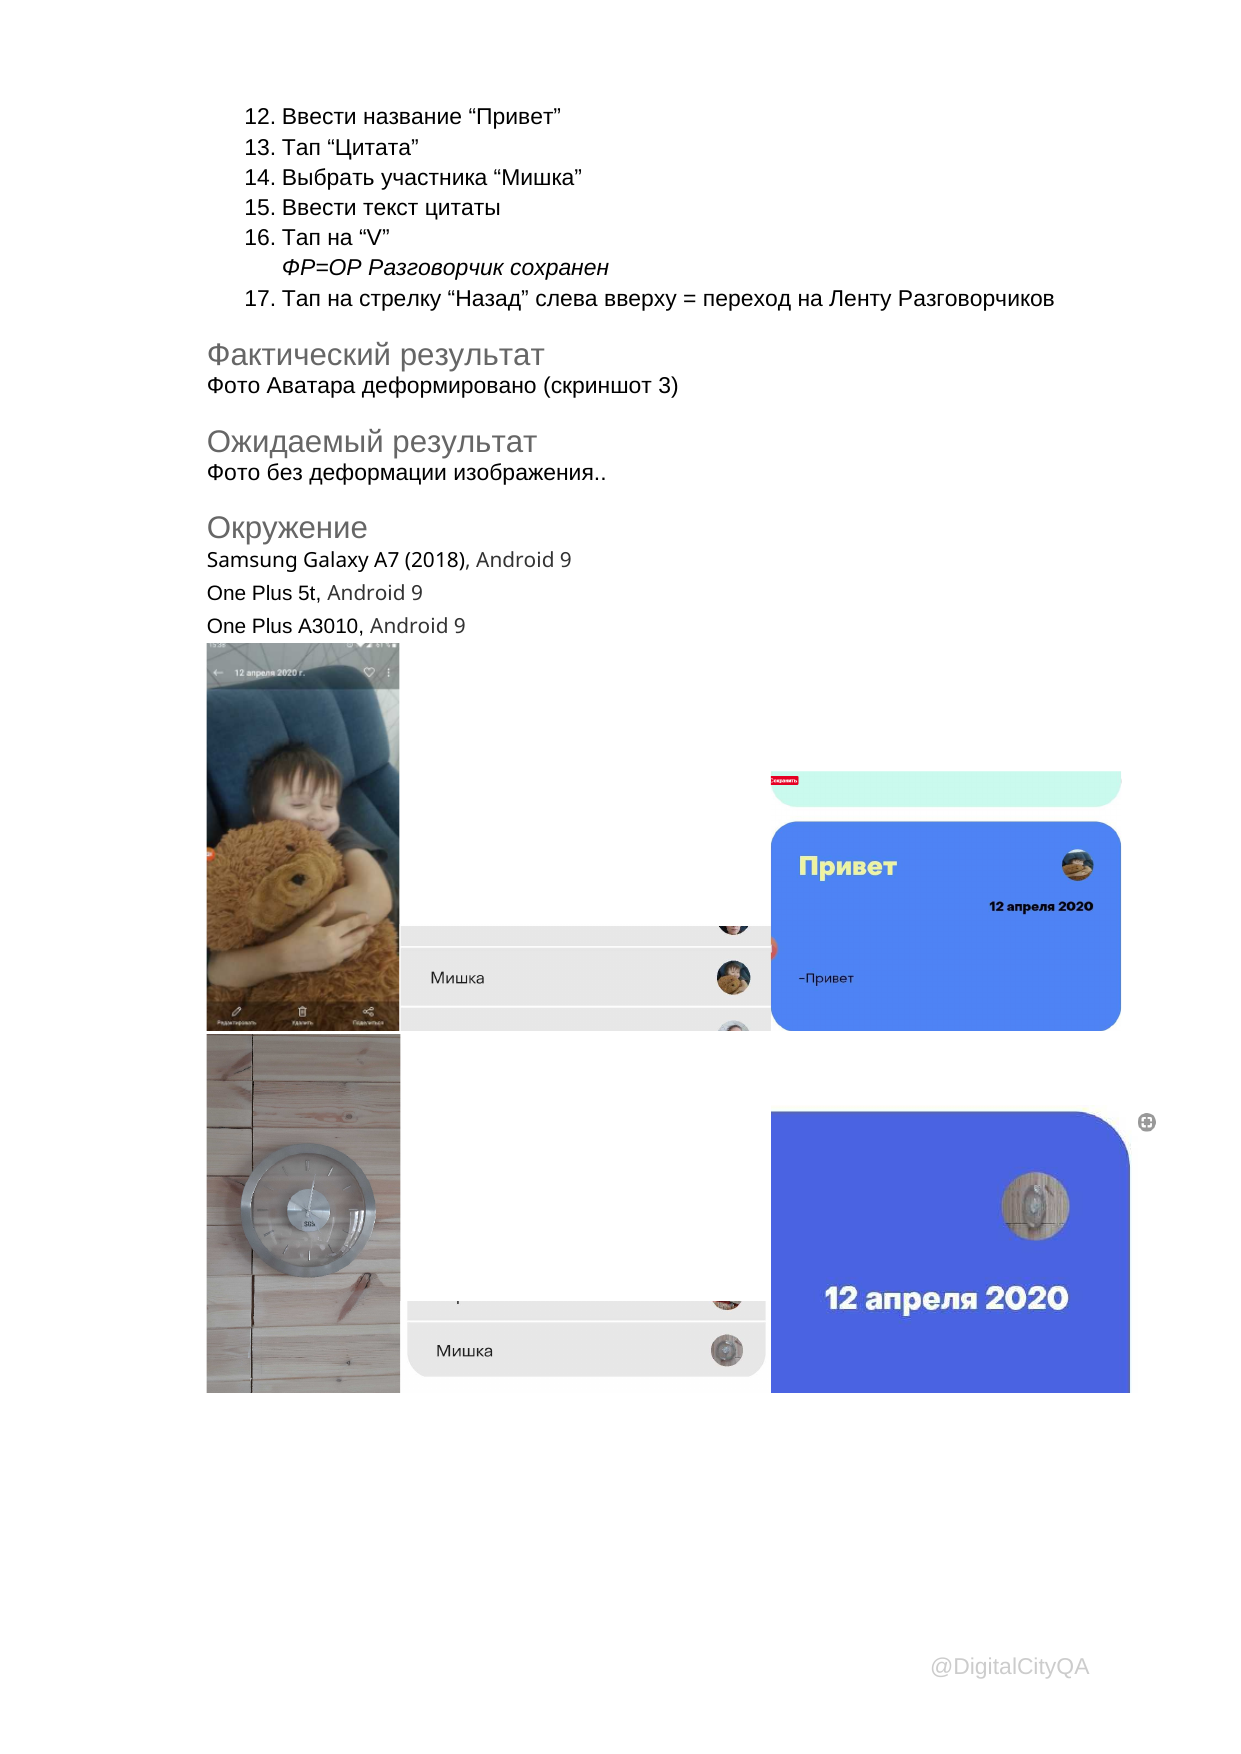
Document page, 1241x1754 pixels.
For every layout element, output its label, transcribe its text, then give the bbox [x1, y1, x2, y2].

list Ввести текст цитаты [244, 194, 1122, 220]
subtitle Ожидаемый результат [207, 423, 1122, 458]
text Фото без деформации изображения.. [207, 458, 1122, 485]
list Ввести название “Привет” [244, 103, 1122, 130]
text One Plus A3010, Android 9 [207, 611, 1122, 639]
text Фото Аватара деформировано (скриншот 3) [207, 372, 1122, 398]
list Тап на “V” ФР=ОР Разговорчик сохранен [244, 224, 1122, 281]
picture [206, 1034, 1174, 1393]
list Тап “Цитата” [244, 133, 1122, 160]
picture [206, 643, 1122, 1031]
text One Plus 5t, Android 9 [207, 578, 1122, 607]
subtitle Окружение [207, 509, 1122, 546]
subtitle Фактический результат [207, 336, 1122, 372]
list Выбрать участника “Мишка” [244, 164, 1122, 190]
list Тап на стрелку “Назад” слева вверху = переход на Ленту Разговорчиков [244, 284, 1122, 311]
text Samsung Galaxy A7 (2018), Android 9 [207, 546, 1122, 574]
